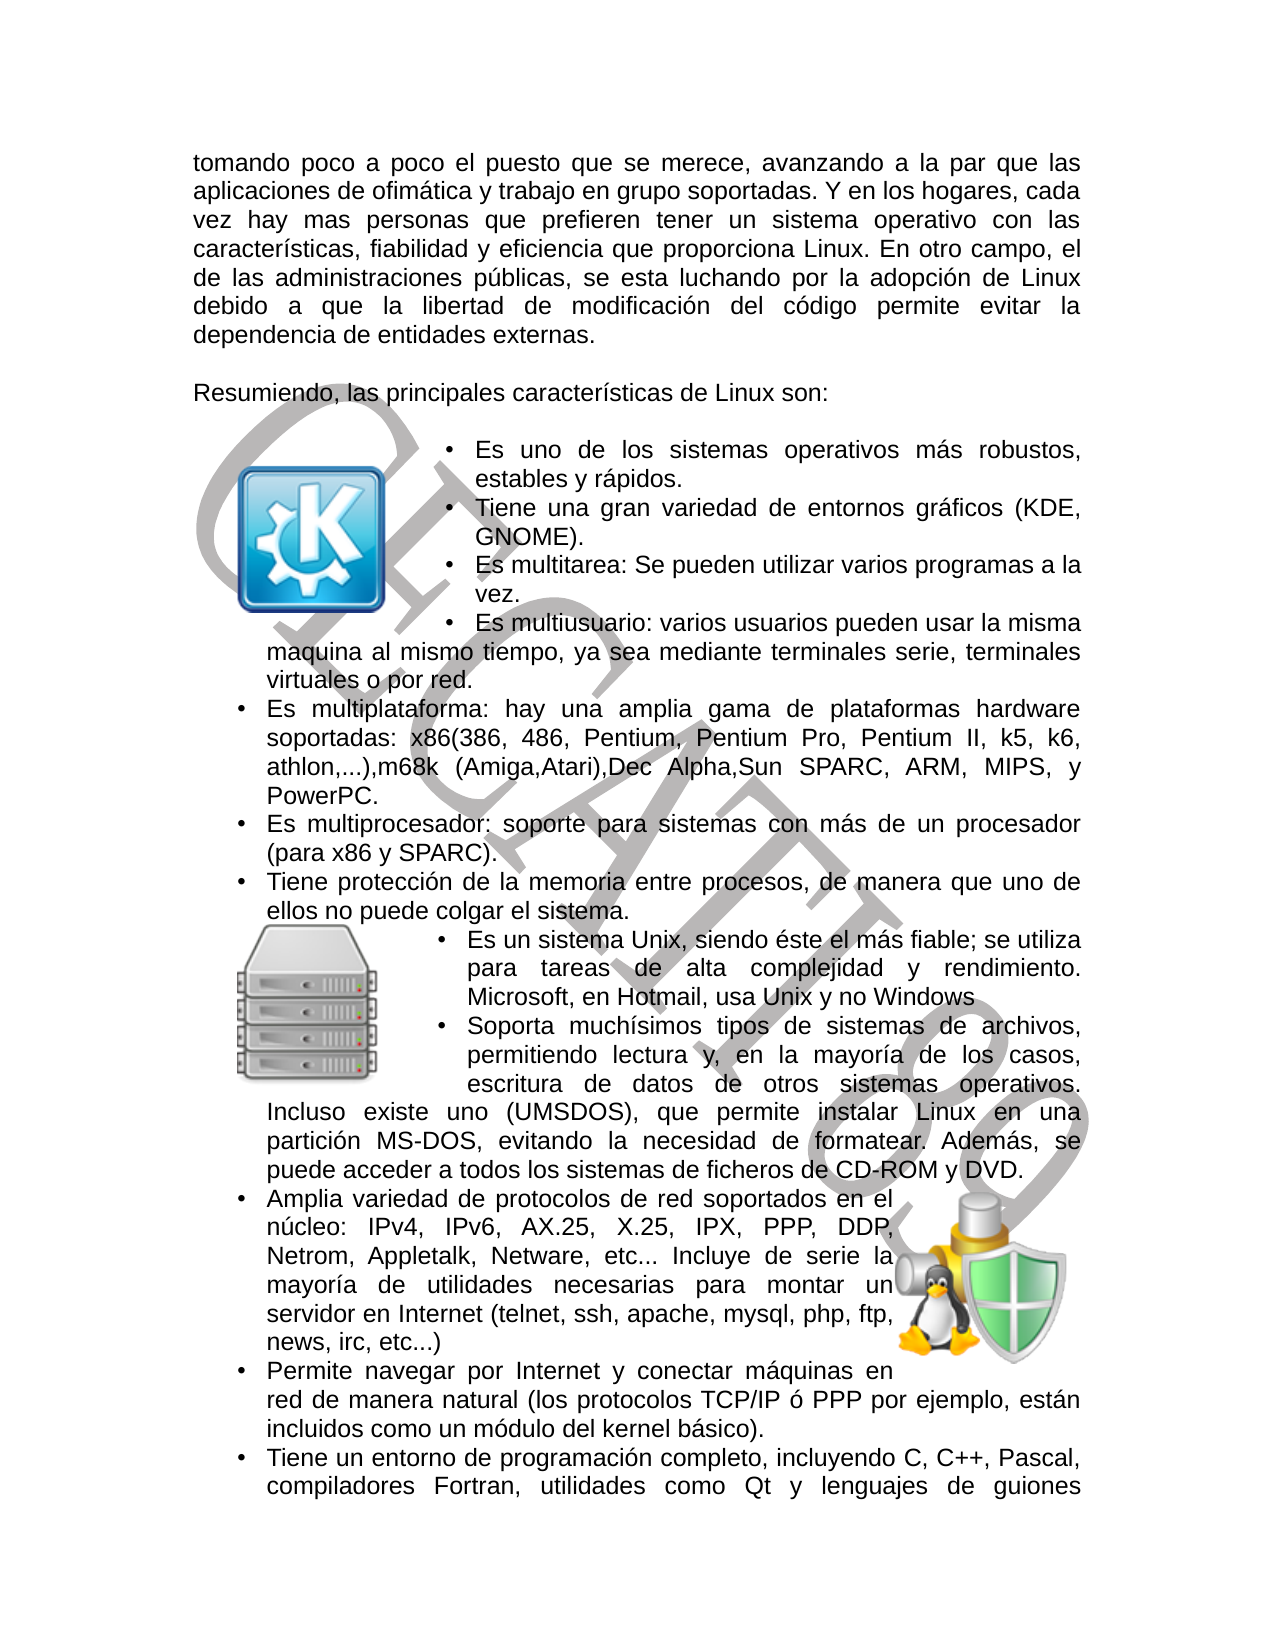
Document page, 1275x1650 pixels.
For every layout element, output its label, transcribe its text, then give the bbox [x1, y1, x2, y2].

text Ahora solicitamos el archivo desde el navegador (http://127.0.0.1/info.php) [280, 383, 388, 406]
list Es multiplataforma: hay una amplia gama de plataformas hardware soportadas: x86(386, 486, Pentium, Pentium Pro, Pentium II, k5, k6, athlon,...),m68k (Amiga,Atari),Dec Alpha,Sun SPARC, ARM, MIPS, y PowerPC. [237, 694, 451, 809]
list Es multiplataforma: hay una amplia gama de plataformas hardware soportadas: x86(386, 486, Pentium, Pentium Pro, Pentium II, k5, k6, athlon,...),m68k (Amiga,Atari),Dec Alpha,Sun SPARC, ARM, MIPS, y PowerPC. [428, 694, 1082, 809]
list Tiene protección de la memoria entre procesos, de manera que uno de ellos no puede colgar el sistema. [718, 867, 1082, 924]
text Resumiendo, las principales características de Linux son: [193, 378, 1082, 406]
list Es multiusuario: varios usuarios pueden usar la misma maquina al mismo tiempo, ya sea mediante terminales serie, terminales virtuales o por red. [237, 613, 338, 694]
list [254, 435, 397, 468]
list Es multiusuario: varios usuarios pueden usar la misma maquina al mismo tiempo, ya sea mediante terminales serie, terminales virtuales o por red. [453, 616, 610, 694]
list Es multiprocesador: soporte para sistemas con más de un procesador (para x86 y SPARC). [790, 809, 1082, 867]
list Tiene una gran variedad de entornos gráficos (KDE, GNOME). [386, 493, 434, 541]
list Es multiusuario: varios usuarios pueden usar la misma maquina al mismo tiempo, ya sea mediante terminales serie, terminales virtuales o por red. [315, 608, 511, 694]
list Es multiprocesador: soporte para sistemas con más de un procesador (para x86 y SPARC). [638, 809, 776, 867]
list Soporta muchísimos tipos de sistemas de archivos, permitiendo lectura y, en la mayoría de los casos, escritura de datos de otros sistemas operativos. Incluso existe uno (UMSDOS), que permite instalar Linux en una partición MS-DOS, evitando la necesidad de formatear. Además, se puede acceder a todos los sistemas de ficheros de CD-ROM y DVD. [825, 1089, 916, 1180]
picture [894, 1192, 1067, 1364]
text tomando poco a poco el puesto que se merece, avanzando a la par que las aplicaciones de ofimática y trabajo en grupo soportadas. Y en los hogares, cada vez hay mas personas que prefieren tener un sistema operativo con las características, fiabilidad y eficiencia que proporciona Linux. En otro campo, el de las administraciones públicas, se esta luchando por la adopción de Linux debido a que la libertad de modificación del código permite evitar la dependencia de entidades externas. [193, 148, 1082, 349]
list Soporta muchísimos tipos de sistemas de archivos, permitiendo lectura y, en la mayoría de los casos, escritura de datos de otros sistemas operativos. Incluso existe uno (UMSDOS), que permite instalar Linux en una partición MS-DOS, evitando la necesidad de formatear. Además, se puede acceder a todos los sistemas de ficheros de CD-ROM y DVD. [894, 1011, 1082, 1183]
list Es un sistema Unix, siendo éste el más fiable; se utiliza para tareas de alta complejidad y rendimiento. Microsoft, en Hotmail, usa Unix y no Windows [378, 924, 683, 1011]
list Es multiprocesador: soporte para sistemas con más de un procesador (para x86 y SPARC). [237, 809, 554, 867]
list Es multiplataforma: hay una amplia gama de plataformas hardware soportadas: x86(386, 486, Pentium, Pentium Pro, Pentium II, k5, k6, athlon,...),m68k (Amiga,Atari),Dec Alpha,Sun SPARC, ARM, MIPS, y PowerPC. [589, 744, 685, 809]
list Soporta muchísimos tipos de sistemas de archivos, permitiendo lectura y, en la mayoría de los casos, escritura de datos de otros sistemas operativos. Incluso existe uno (UMSDOS), que permite instalar Linux en una partición MS-DOS, evitando la necesidad de formatear. Además, se puede acceder a todos los sistemas de ficheros de CD-ROM y DVD. [980, 1098, 1072, 1183]
list Tiene protección de la memoria entre procesos, de manera que uno de ellos no puede colgar el sistema. [604, 867, 740, 924]
list Es un sistema Unix, siendo éste el más fiable; se utiliza para tareas de alta complejidad y rendimiento. Microsoft, en Hotmail, usa Unix y no Windows [789, 924, 1082, 1011]
picture [237, 463, 386, 613]
list Tiene protección de la memoria entre procesos, de manera que uno de ellos no puede colgar el sistema. [237, 867, 609, 924]
list Tiene una gran variedad de entornos gráficos (KDE, GNOME). [474, 493, 1082, 550]
list Tiene una gran variedad de entornos gráficos (KDE, GNOME). [411, 502, 500, 550]
list Permite navegar por Internet y conectar máquinas en red de manera natural (los protocolos TCP/IP ó PPP por ejemplo, están incluidos como un módulo del kernel básico). [237, 1356, 1082, 1442]
list Amplia variedad de protocolos de red soportados en el núcleo: IPv4, IPv6, AX.25, X.25, IPX, PPP, DDP, Netrom, Appletalk, Netware, etc... Incluye de serie la mayoría de utilidades necesarias para montar un servidor en Internet (telnet, ssh, apache, mysql, php, ftp, news, irc, etc...) [237, 1183, 969, 1356]
list Es multiprocesador: soporte para sistemas con más de un procesador (para x86 y SPARC). [516, 813, 616, 867]
list Es uno de los sistemas operativos más robustos, estables y rápidos. [386, 435, 1082, 493]
list Soporta muchísimos tipos de sistemas de archivos, permitiendo lectura y, en la mayoría de los casos, escritura de datos de otros sistemas operativos. Incluso existe uno (UMSDOS), que permite instalar Linux en una partición MS-DOS, evitando la necesidad de formatear. Además, se puede acceder a todos los sistemas de ficheros de CD-ROM y DVD. [237, 1011, 930, 1183]
list Es multiusuario: varios usuarios pueden usar la misma maquina al mismo tiempo, ya sea mediante terminales serie, terminales virtuales o por red. [591, 608, 1082, 694]
list Es un sistema Unix, siendo éste el más fiable; se utiliza para tareas de alta complejidad y rendimiento. Microsoft, en Hotmail, usa Unix y no Windows [654, 924, 842, 1011]
list Tiene un entorno de programación completo, incluyendo C, C++, Pascal, compiladores Fortran, utilidades como Qt y lenguajes de guiones [237, 1442, 1082, 1500]
list Es multitarea: Se pueden utilizar varios programas a la vez. [394, 550, 1082, 608]
picture [237, 924, 378, 1086]
